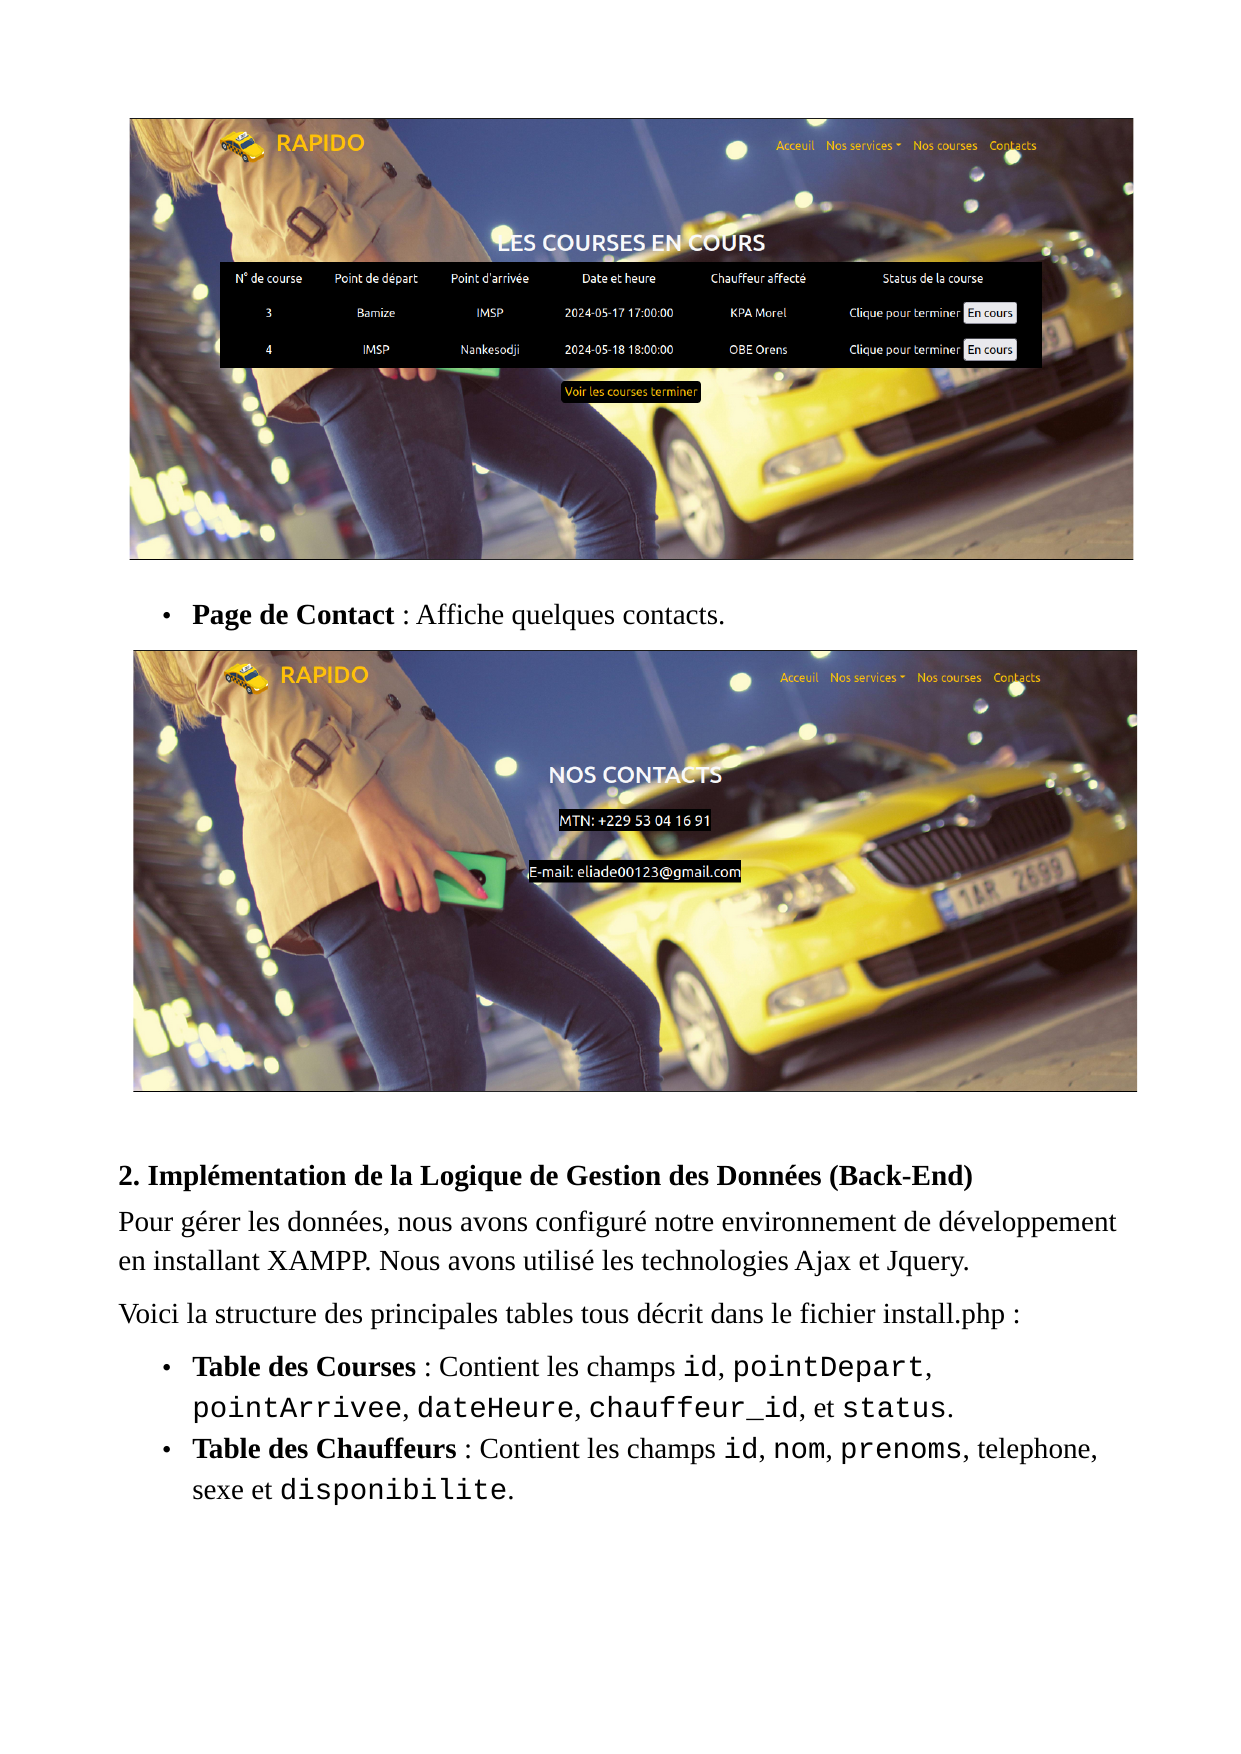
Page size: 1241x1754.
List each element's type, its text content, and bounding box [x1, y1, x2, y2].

list Page de Contact : Affiche quelques contacts. [162, 597, 1122, 631]
list Table des Courses : Contient les champs id, pointDepart, pointArrivee, dateHeure, chauffeur_id, et status. [162, 1349, 1122, 1426]
picture [133, 650, 1138, 1092]
picture [129, 118, 1134, 560]
text Pour gérer les données, nous avons configuré notre environnement de développement en installant XAMPP. Nous avons utilisé les technologies Ajax et Jquery. [118, 1204, 1122, 1276]
list Table des Chauffeurs : Contient les champs id, nom, prenoms, telephone, sexe et disponibilite. [162, 1431, 1122, 1508]
text Voici la structure des principales tables tous décrit dans le fichier install.php : [118, 1296, 1122, 1329]
subtitle 2. Implémentation de la Logique de Gestion des Données (Back-End) [118, 1158, 1122, 1192]
